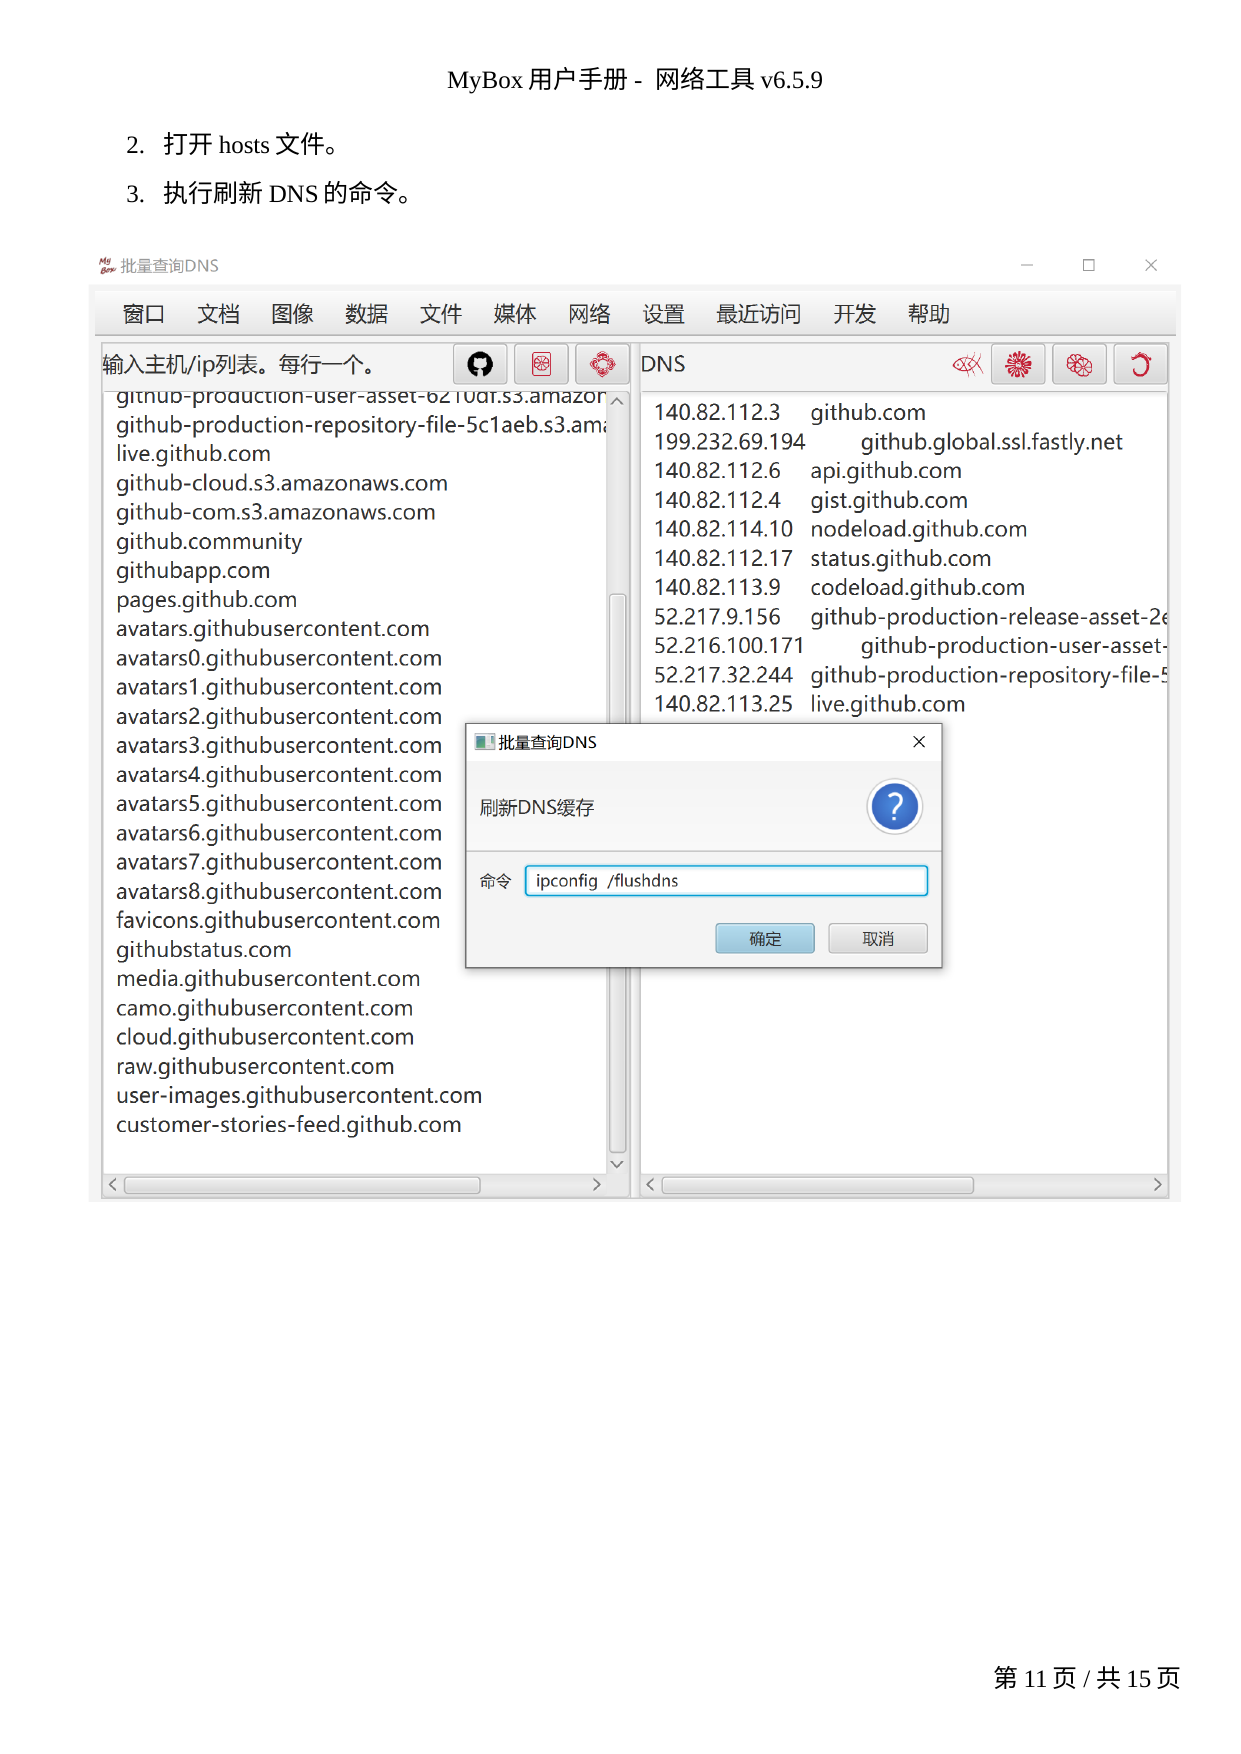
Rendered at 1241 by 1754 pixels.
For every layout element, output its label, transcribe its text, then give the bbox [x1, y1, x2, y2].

picture [88, 251, 1182, 1202]
list 执行刷新DNS的命令。 [126, 173, 1181, 210]
list 打开hosts文件。 [126, 125, 1181, 161]
